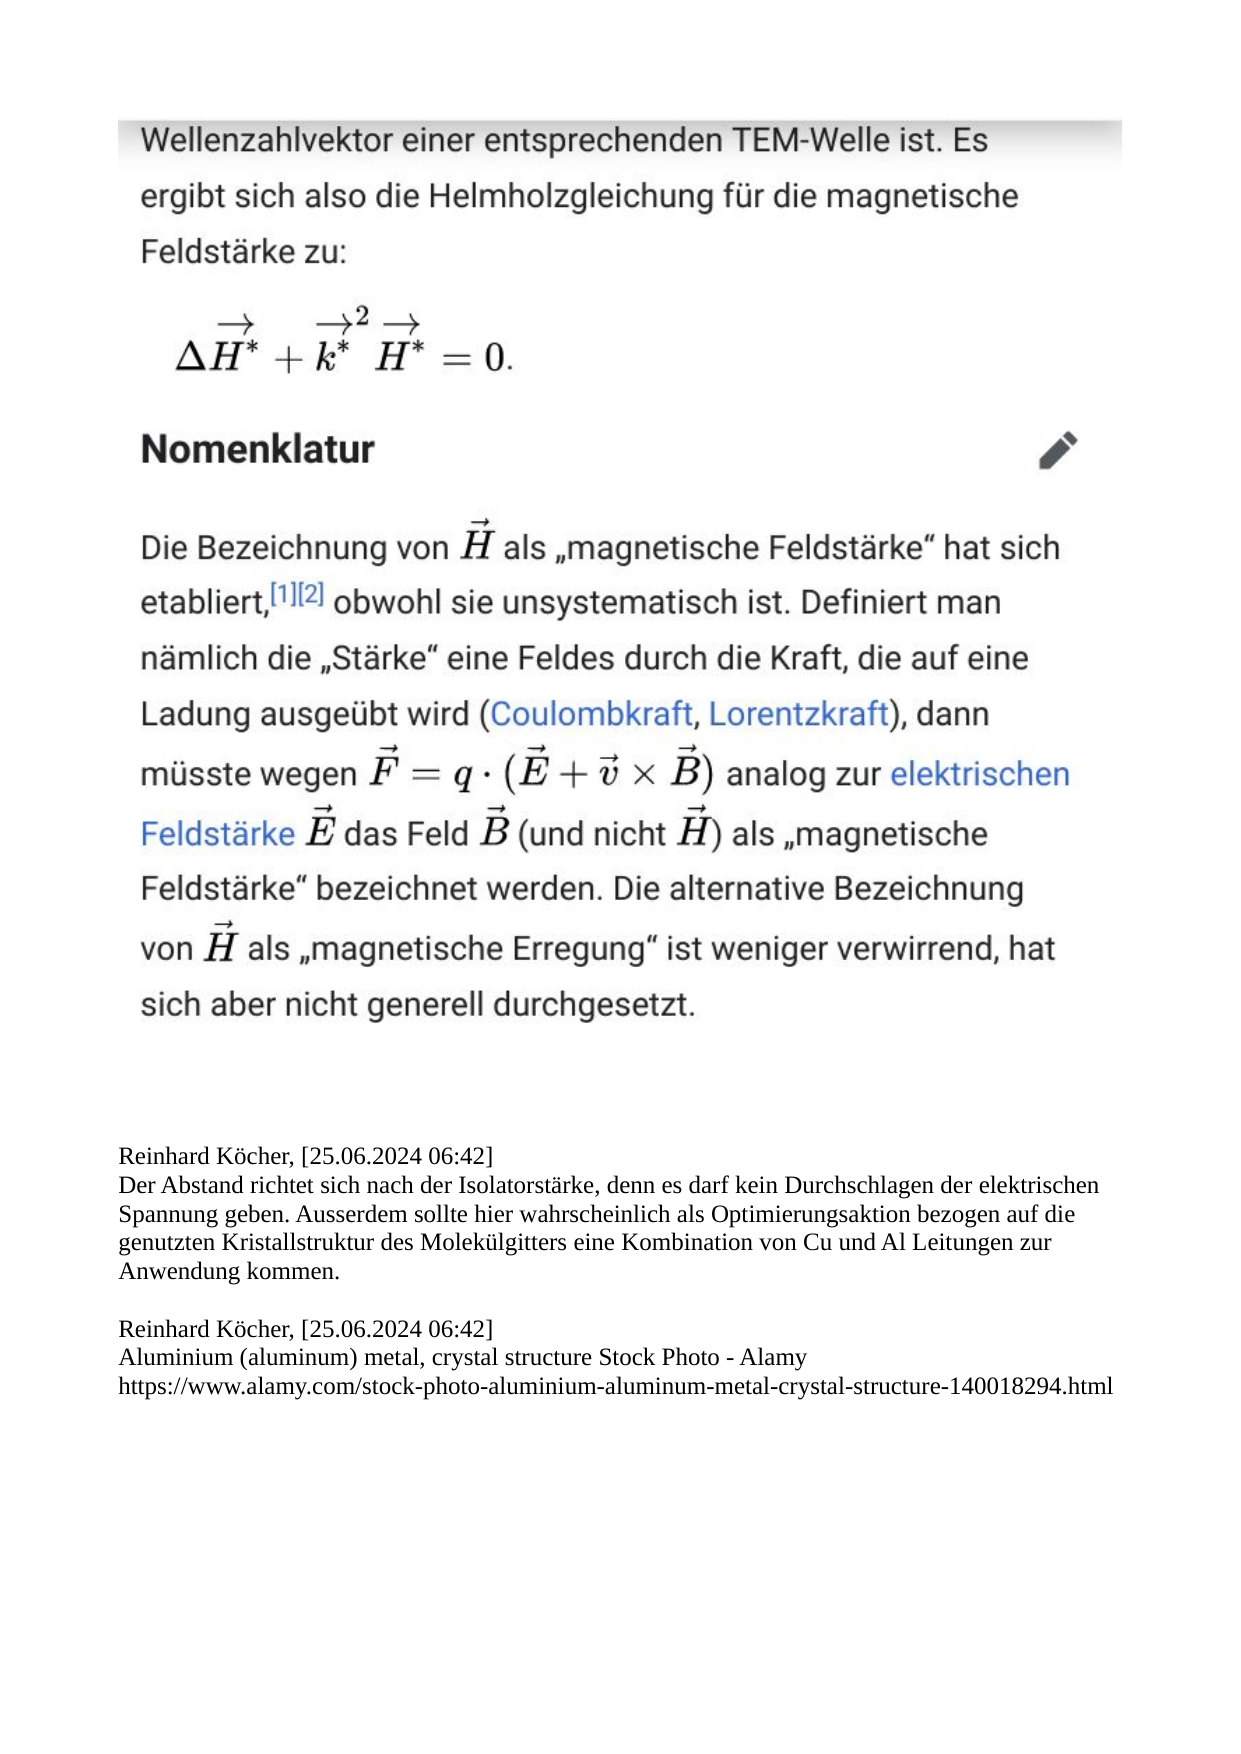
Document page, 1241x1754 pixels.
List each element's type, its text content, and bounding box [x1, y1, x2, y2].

picture [118, 118, 1123, 1055]
text Reinhard Köcher, [25.06.2024 06:42] [118, 1314, 1122, 1342]
text Aluminium (aluminum) metal, crystal structure Stock Photo - Alamy [118, 1342, 1122, 1371]
text https://www.alamy.com/stock-photo-aluminium-aluminum-metal-crystal-structure-140018294.html [118, 1371, 1122, 1400]
text Der Abstand richtet sich nach der Isolatorstärke, denn es darf kein Durchschlagen der elektrischen Spannung geben. Ausserdem sollte hier wahrscheinlich als Optimierungsaktion bezogen auf die genutzten Kristallstruktur des Molekülgitters eine Kombination von Cu und Al Leitungen zur Anwendung kommen. [118, 1170, 1122, 1285]
text Reinhard Köcher, [25.06.2024 06:42] [118, 1141, 1122, 1170]
